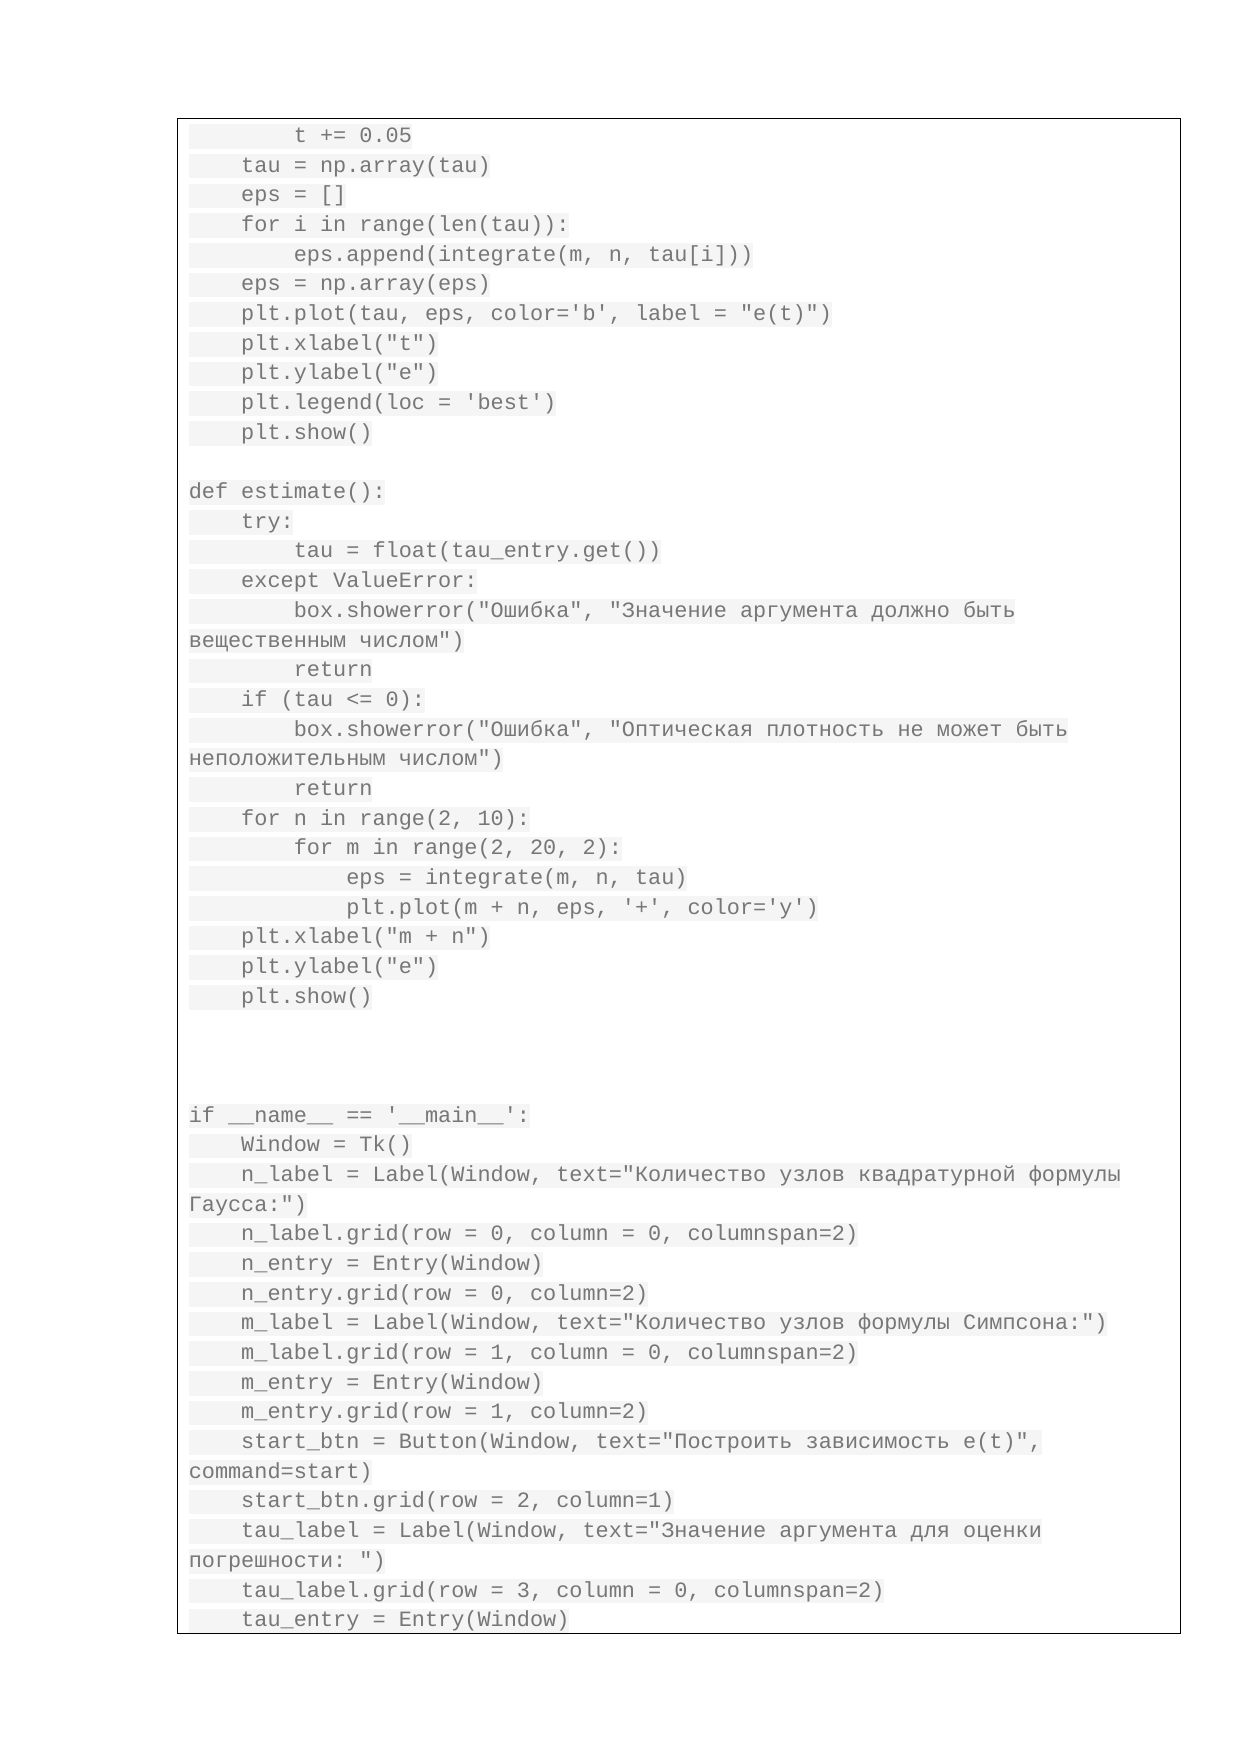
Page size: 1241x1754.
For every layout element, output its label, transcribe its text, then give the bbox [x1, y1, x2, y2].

table_header t += 0.05 tau = np.array(tau) eps = [] for i in range(len(tau)): eps.append(integrate(m, n, tau[i])) eps = np.array(eps) plt.plot(tau, eps, color='b', label = "e(t)") plt.xlabel("t") plt.ylabel("e") plt.legend(loc = 'best') plt.show() def estimate(): try: tau = float(tau_entry.get()) except ValueError: box.showerror("Ошибка", "Значение аргумента должно быть вещественным числом") return if (tau <= 0): box.showerror("Ошибка", "Оптическая плотность не может быть неположительным числом") return for n in range(2, 10): for m in range(2, 20, 2): eps = integrate(m, n, tau) plt.plot(m + n, eps, '+', color='y') plt.xlabel("m + n") plt.ylabel("e") plt.show() if __name__ == '__main__': Window = Tk() n_label = Label(Window, text="Количество узлов квадратурной формулы Гаусса:") n_label.grid(row = 0, column = 0, columnspan=2) n_entry = Entry(Window) n_entry.grid(row = 0, column=2) m_label = Label(Window, text="Количество узлов формулы Симпсона:") m_label.grid(row = 1, column = 0, columnspan=2) m_entry = Entry(Window) m_entry.grid(row = 1, column=2) start_btn = Button(Window, text="Построить зависимость e(t)", command=start) start_btn.grid(row = 2, column=1) tau_label = Label(Window, text="Значение аргумента для оценки погрешности: ") tau_label.grid(row = 3, column = 0, columnspan=2) tau_entry = Entry(Window) [178, 119, 1180, 1633]
